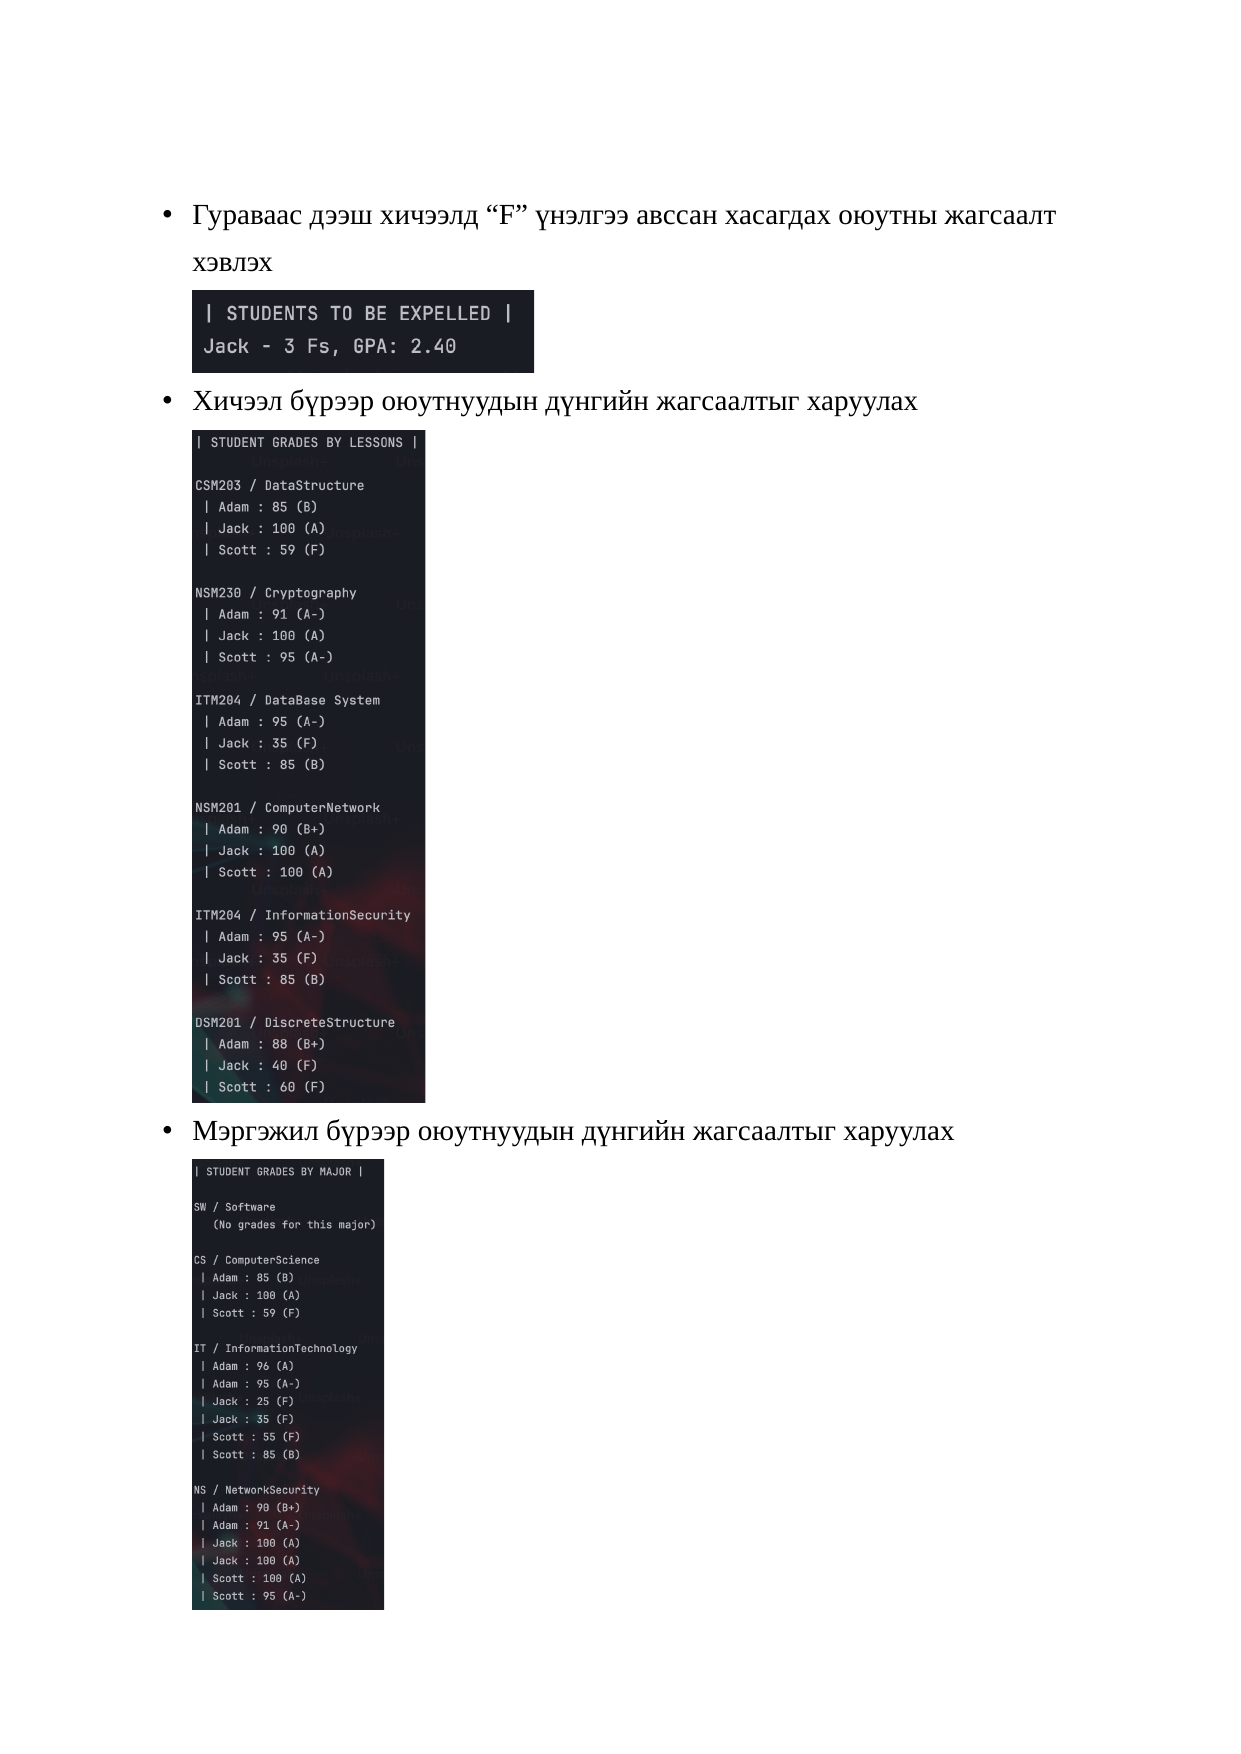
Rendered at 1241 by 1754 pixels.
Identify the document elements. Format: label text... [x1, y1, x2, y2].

list Мэргэжил бүрээр оюутнуудын дүнгийн жагсаалтыг харуулах [162, 1113, 1122, 1147]
picture [192, 290, 535, 373]
list Хичээл бүрээр оюутнуудын дүнгийн жагсаалтыг харуулах [162, 383, 1122, 417]
list Гураваас дээш хичээлд “F” үнэлгээ авссан хасагдах оюутны жагсаалт хэвлэх [162, 197, 1122, 277]
picture [192, 1159, 385, 1610]
picture [192, 430, 426, 1103]
